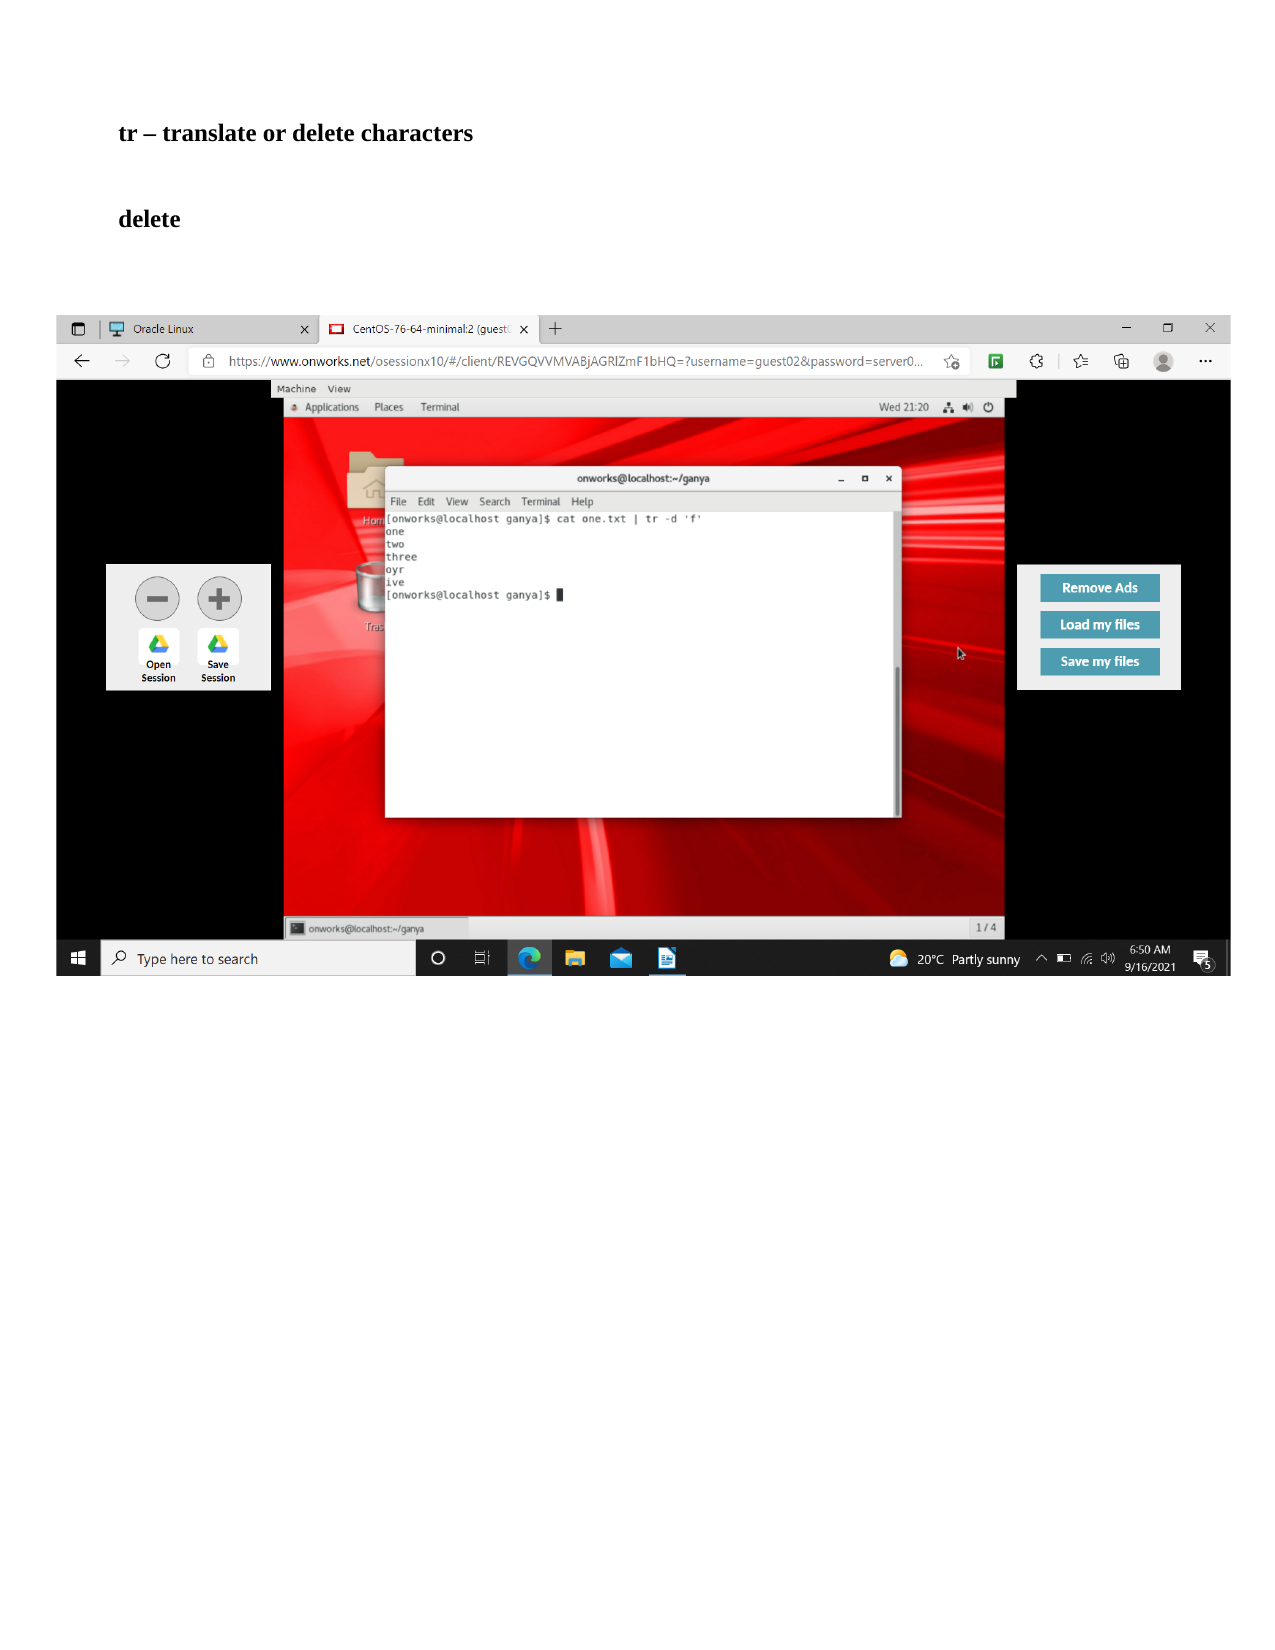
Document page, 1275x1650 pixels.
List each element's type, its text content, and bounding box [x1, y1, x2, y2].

text tr – translate or delete characters [118, 118, 1157, 147]
picture [56, 315, 1231, 976]
text delete [118, 204, 1157, 233]
